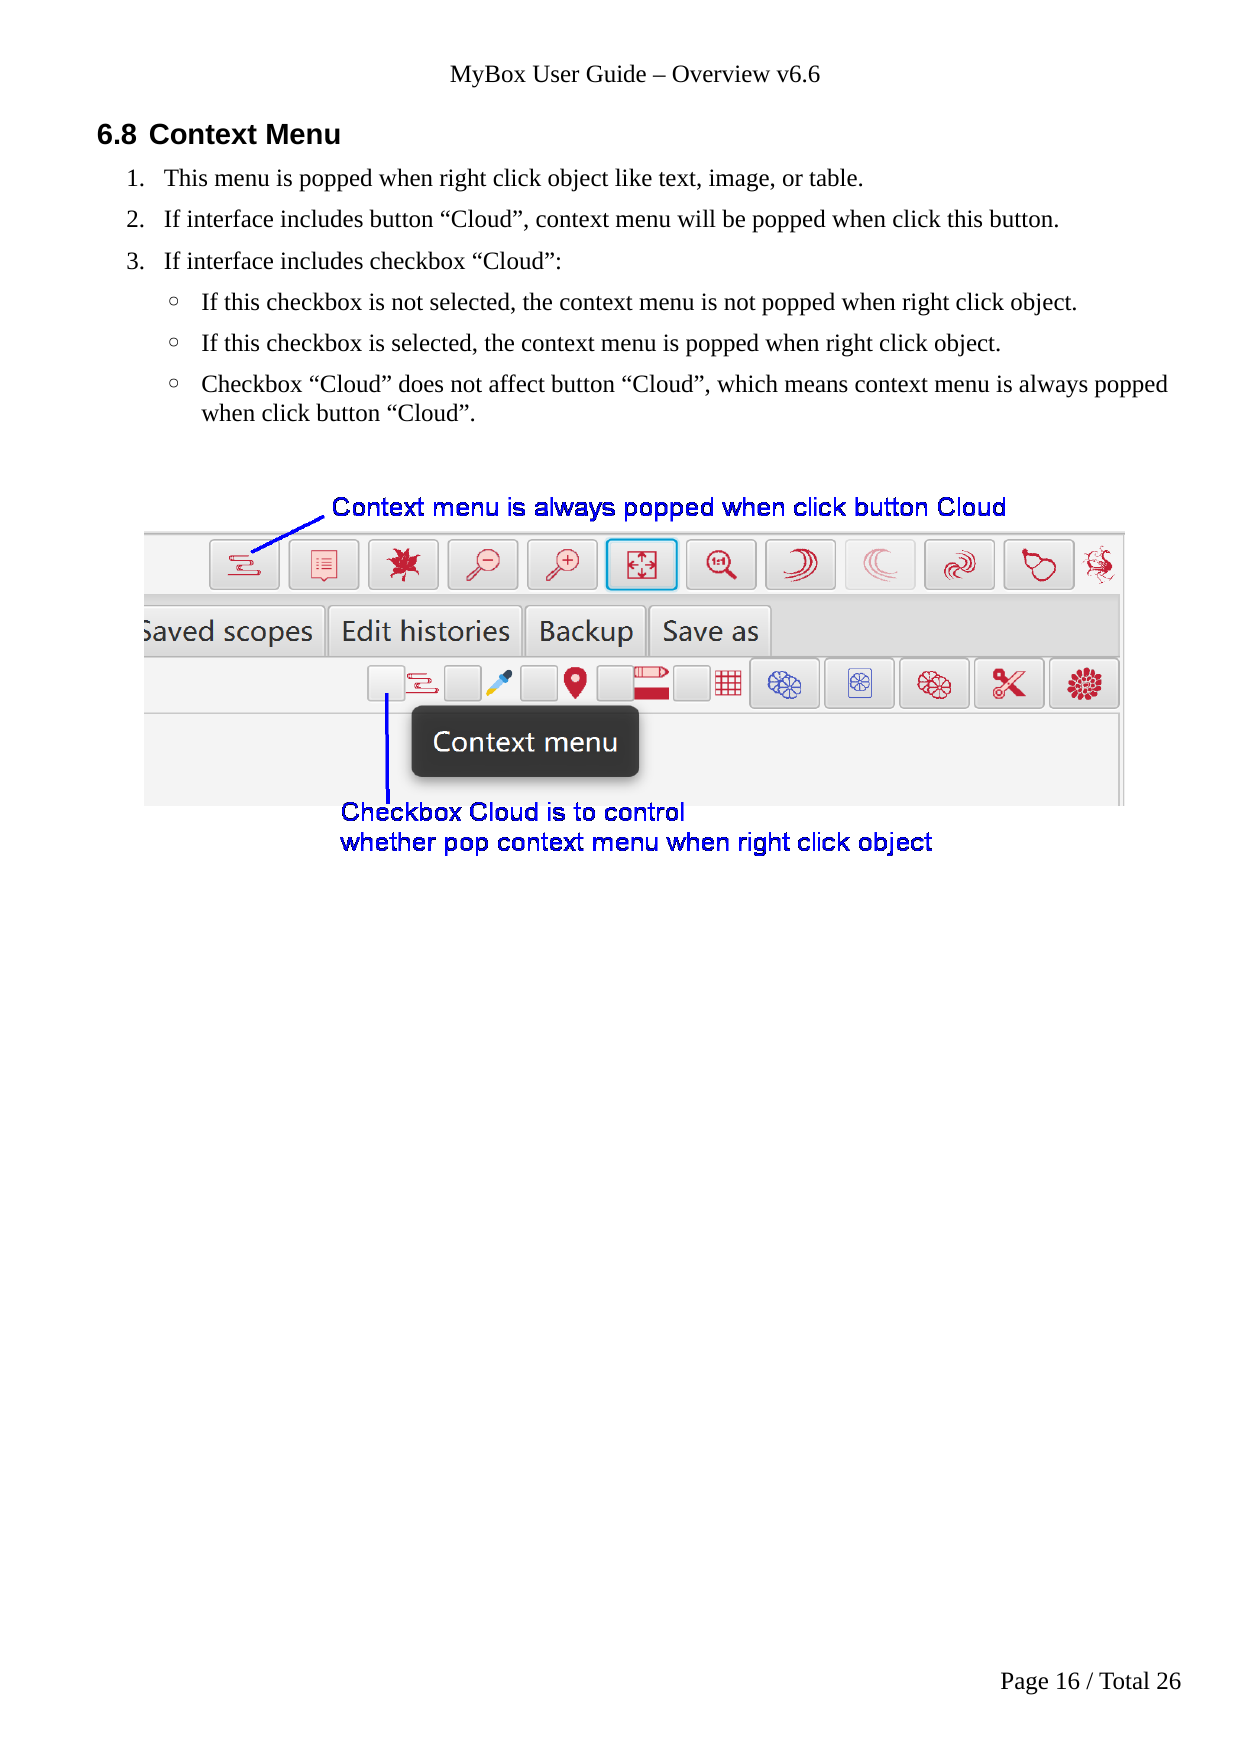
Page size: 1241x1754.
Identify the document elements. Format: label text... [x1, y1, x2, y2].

list If this checkbox is selected, the context menu is popped when right click object. [163, 328, 1181, 357]
list If interface includes button “Cloud”, context menu will be popped when click this button. [126, 204, 1181, 233]
subtitle Context Menu [88, 117, 1181, 151]
list If interface includes checkbox “Cloud”: [126, 246, 1181, 274]
picture [143, 480, 1127, 866]
list This menu is popped when right click object like text, image, or table. [126, 163, 1181, 192]
list If this checkbox is not selected, the context menu is not popped when right click object. [163, 287, 1181, 316]
list Checkbox “Cloud” does not affect button “Cloud”, which means context menu is always popped when click button “Cloud”. [163, 369, 1181, 427]
